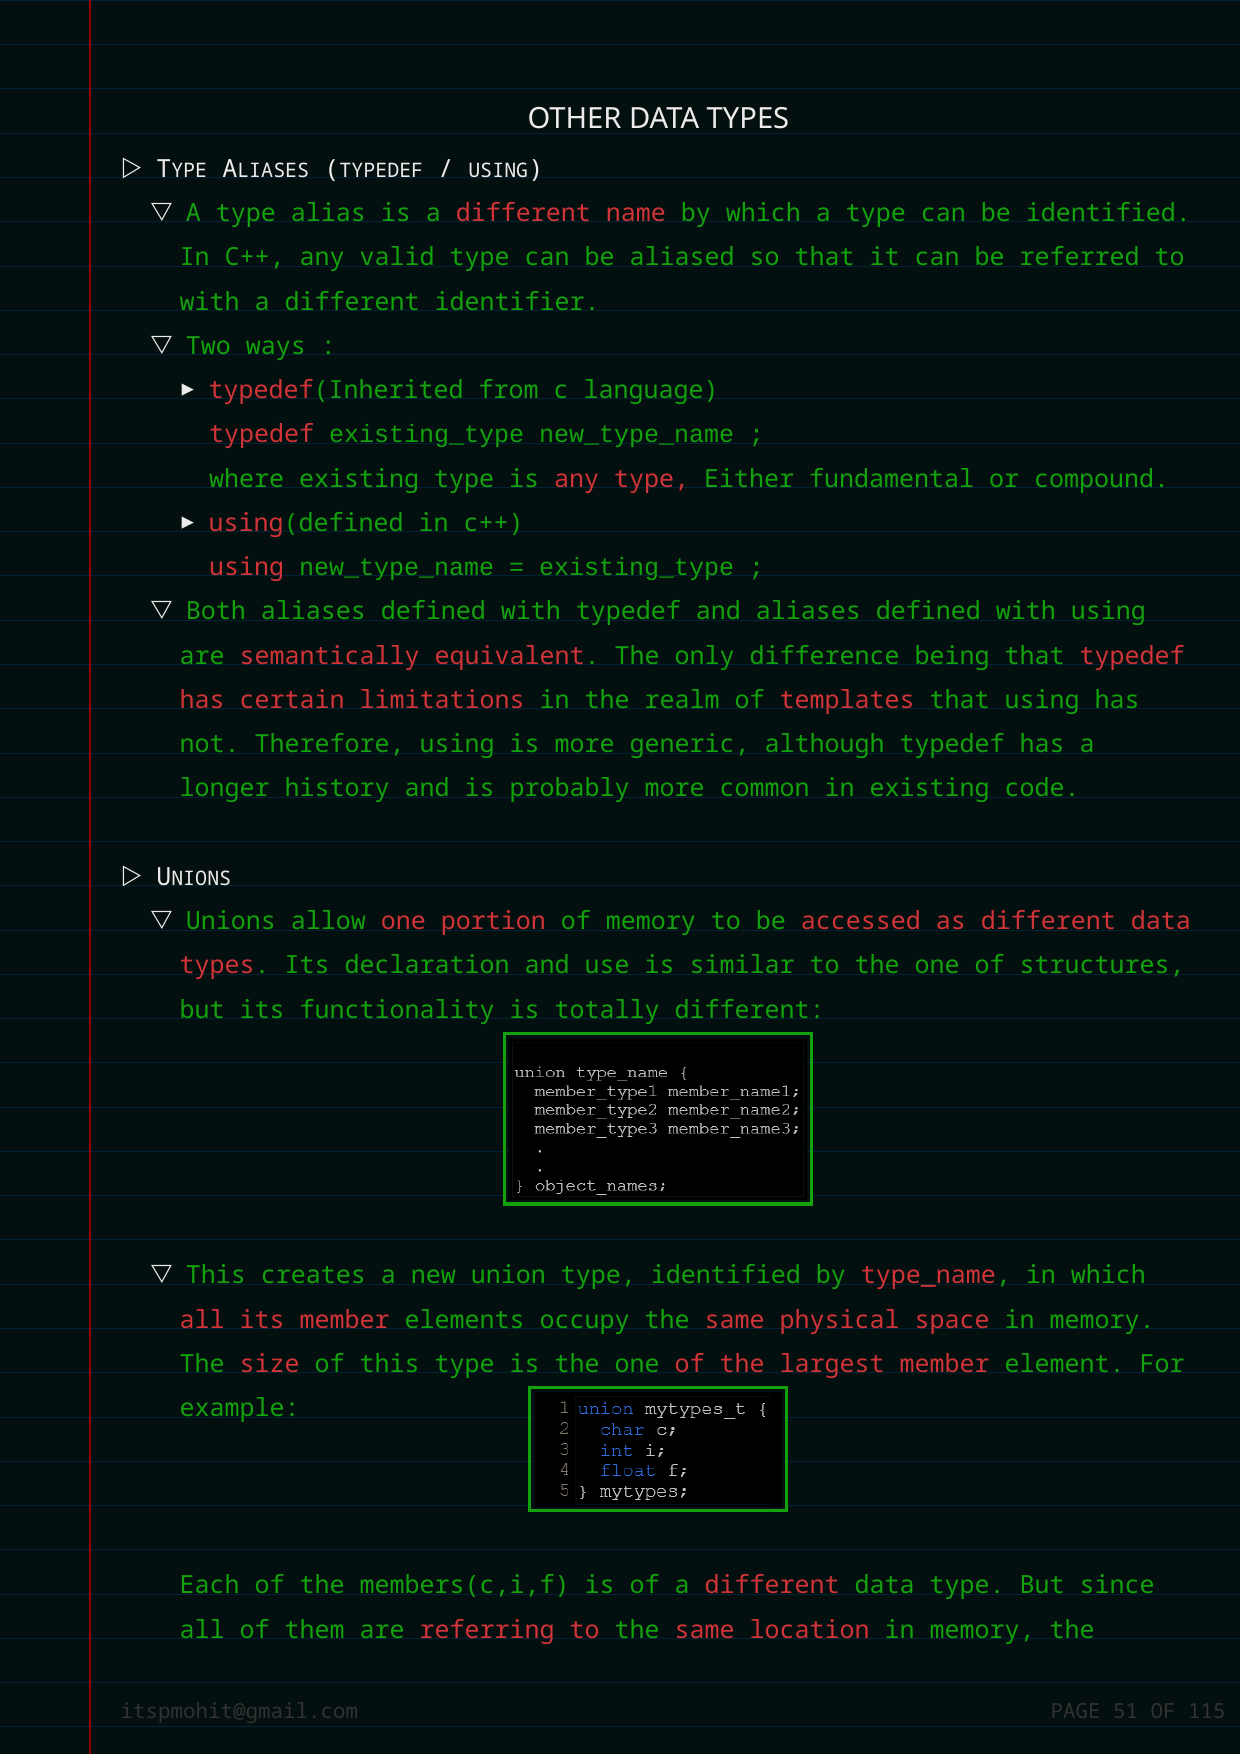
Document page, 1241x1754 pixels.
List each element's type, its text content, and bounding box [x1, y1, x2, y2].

list Both aliases defined with typedef and aliases defined with using are semantically equivalent. The only difference being that typedef has certain limitations in the realm of templates that using has not. Therefore, using is more generic, although typedef has a longer history and is probably more common in existing code. [150, 584, 1196, 850]
list using(defined in c++) using new_type_name = existing_type ; [179, 496, 1196, 584]
subtitle Other data types [120, 97, 1196, 142]
list typedef(Inherited from c language) typedef existing_type new_type_name ; where existing type is any type, Either fundamental or compound. [179, 363, 1196, 496]
subtitle Unions [120, 850, 1196, 894]
picture [509, 1038, 808, 1200]
list This creates a new union type, identified by type_name, in which all its member elements occupy the same physical space in memory. The size of this type is the one of the largest member element. For example: Each of the members(c,i,f) is of a different data type. But since all of them are referring to the same location in memory, the [150, 1248, 1196, 1647]
list Two ways : [150, 319, 1196, 363]
picture [534, 1392, 782, 1507]
list Unions allow one portion of memory to be accessed as different data types. Its declaration and use is similar to the one of structures, but its functionality is totally different: [150, 894, 1196, 1248]
subtitle Type Aliases (typedef / using) [120, 142, 1196, 186]
list A type alias is a different name by which a type can be identified. In C++, any valid type can be aliased so that it can be referred to with a different identifier. [150, 186, 1196, 319]
